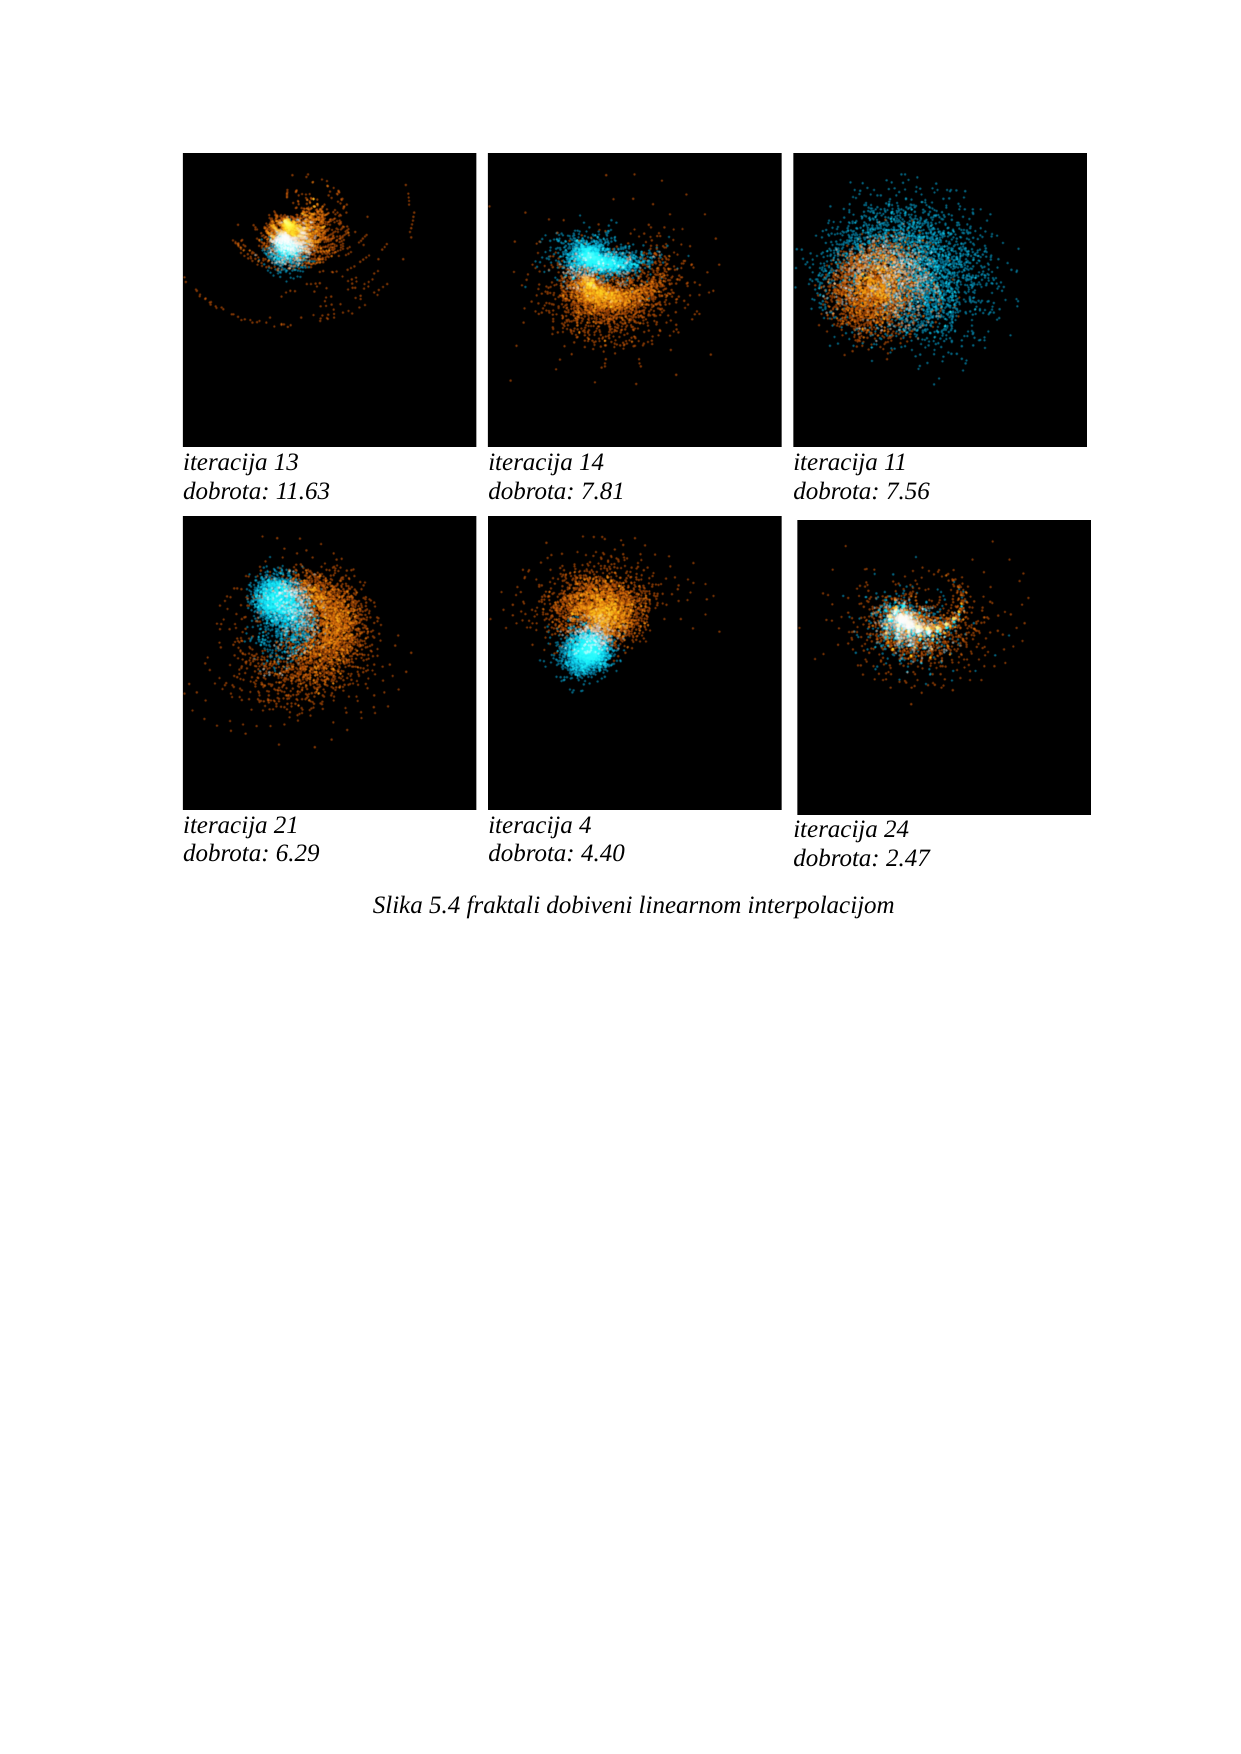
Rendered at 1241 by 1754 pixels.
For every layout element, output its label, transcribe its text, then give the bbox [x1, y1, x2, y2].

table_header iteracija 11 dobrota: 7.56 [788, 148, 1093, 510]
table_cell iteracija 21 dobrota: 6.29 [177, 510, 482, 877]
text Slika 5.4 fraktali dobiveni linearnom interpolacijom [177, 890, 1093, 918]
picture [487, 153, 782, 447]
picture [182, 516, 477, 810]
table_cell iteracija 4 dobrota: 4.40 [482, 510, 787, 877]
table_cell iteracija 24 dobrota: 2.47 [788, 510, 1093, 877]
picture [488, 516, 782, 810]
table_header iteracija 13 dobrota: 11.63 [177, 148, 482, 510]
picture [793, 153, 1087, 447]
table_header iteracija 14 dobrota: 7.81 [482, 148, 787, 510]
picture [182, 153, 477, 447]
picture [797, 520, 1091, 815]
